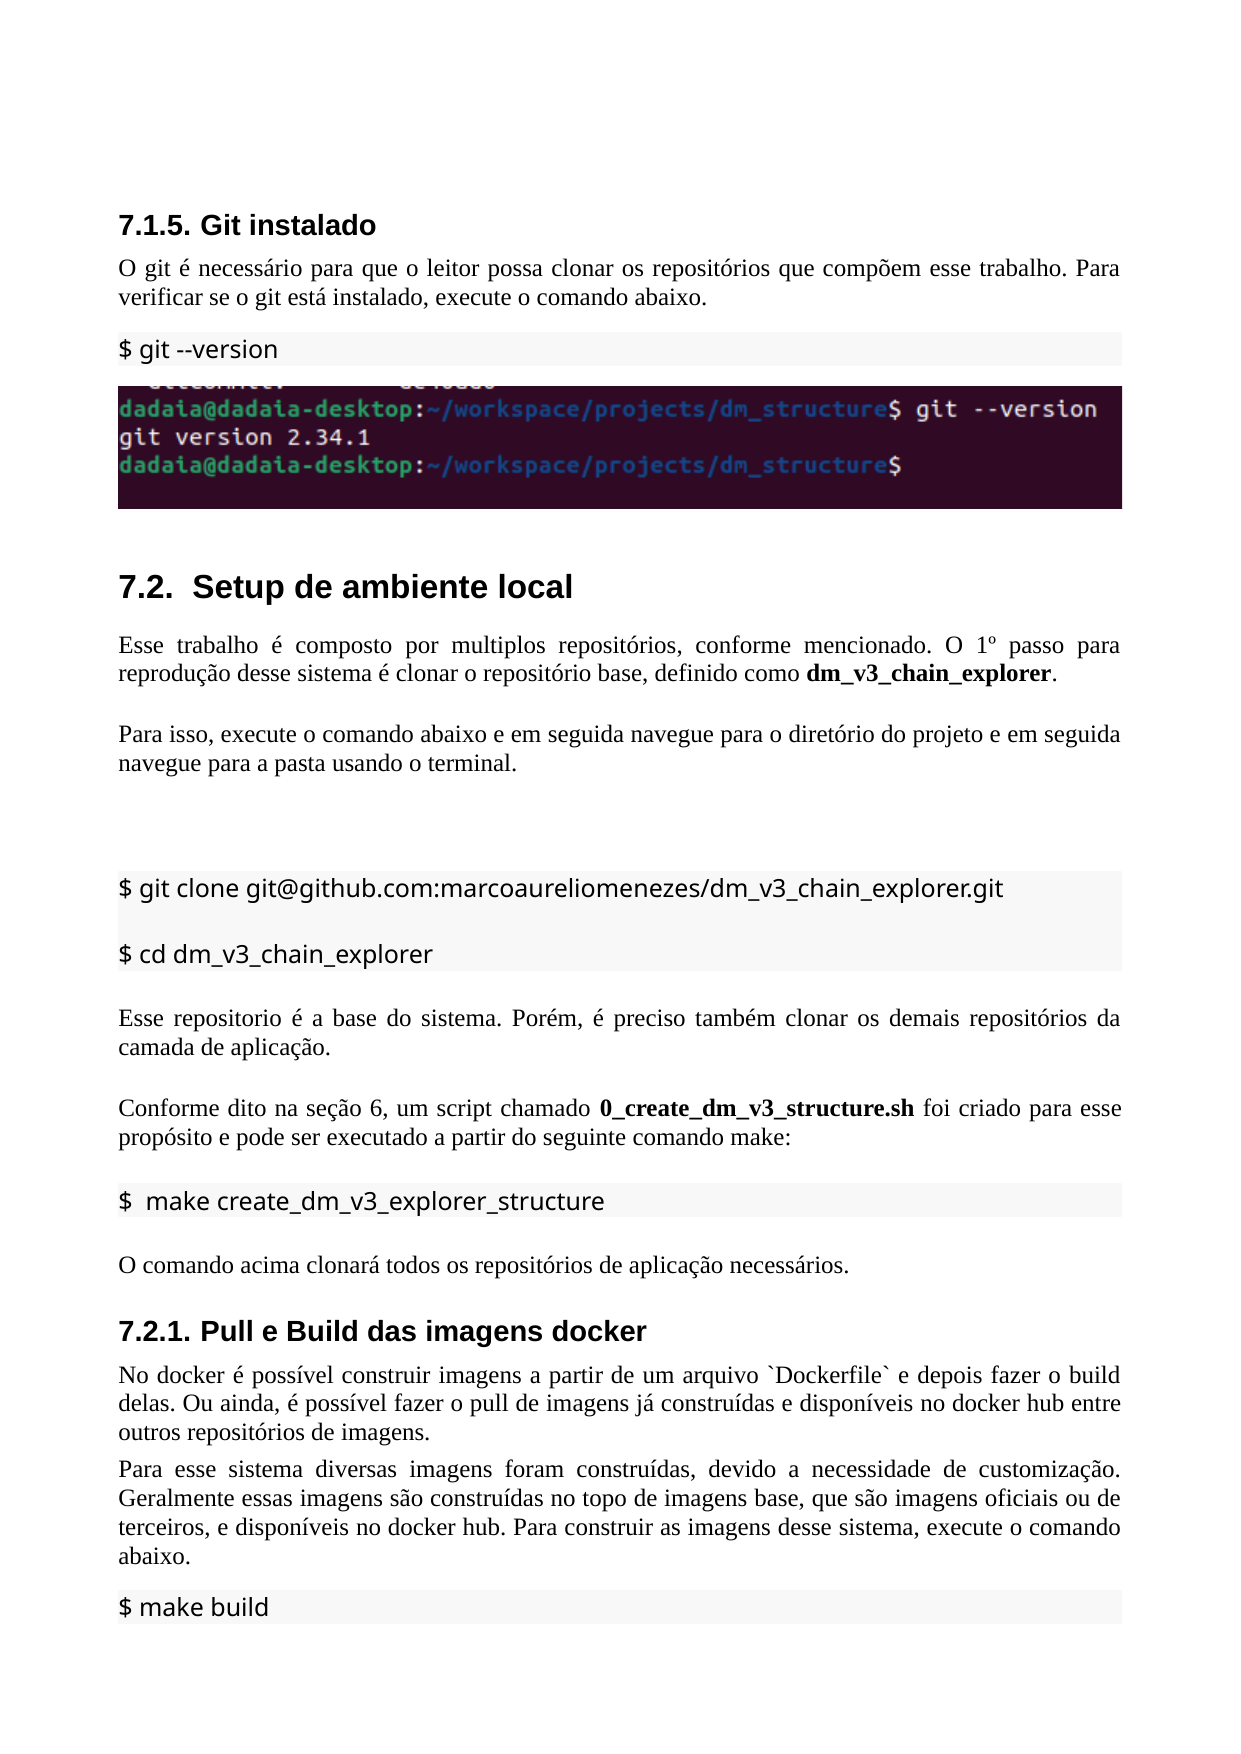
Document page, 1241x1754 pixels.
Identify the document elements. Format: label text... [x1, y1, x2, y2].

text Conforme dito na seção 6, um script chamado 0_create_dm_v3_structure.sh foi criado para esse propósito e pode ser executado a partir do seguinte comando make: [118, 1093, 1122, 1151]
subtitle Pull e Build das imagens docker [118, 1314, 1122, 1347]
picture [118, 386, 1123, 509]
text Esse repositorio é a base do sistema. Porém, é preciso também clonar os demais repositórios da camada de aplicação. [118, 1003, 1122, 1061]
text Para esse sistema diversas imagens foram construídas, devido a necessidade de customização. Geralmente essas imagens são construídas no topo de imagens base, que são imagens oficiais ou de terceiros, e disponíveis no docker hub. Para construir as imagens desse sistema, execute o comando abaixo. [118, 1454, 1122, 1569]
text $ cd dm_v3_chain_explorer [118, 937, 1122, 971]
text Para isso, execute o comando abaixo e em seguida navegue para o diretório do projeto e em seguida navegue para a pasta usando o terminal. [118, 719, 1122, 777]
text $ git clone git@github.com:marcoaureliomenezes/dm_v3_chain_explorer.git [118, 871, 1122, 905]
text No docker é possível construir imagens a partir de um arquivo `Dockerfile` e depois fazer o build delas. Ou ainda, é possível fazer o pull de imagens já construídas e disponíveis no docker hub entre outros repositórios de imagens. [118, 1360, 1122, 1446]
subtitle Git instalado [118, 207, 1122, 241]
text $ git --version [118, 332, 1122, 366]
text $ make create_dm_v3_explorer_structure [118, 1183, 1122, 1217]
text Esse trabalho é composto por multiplos repositórios, conforme mencionado. O 1º passo para reprodução desse sistema é clonar o repositório base, definido como dm_v3_chain_explorer. [118, 630, 1122, 687]
text $ make build [118, 1590, 1122, 1624]
text O comando acima clonará todos os repositórios de aplicação necessários. [118, 1250, 1122, 1278]
subtitle Setup de ambiente local [118, 567, 1122, 605]
text O git é necessário para que o leitor possa clonar os repositórios que compõem esse trabalho. Para verificar se o git está instalado, execute o comando abaixo. [118, 253, 1122, 311]
